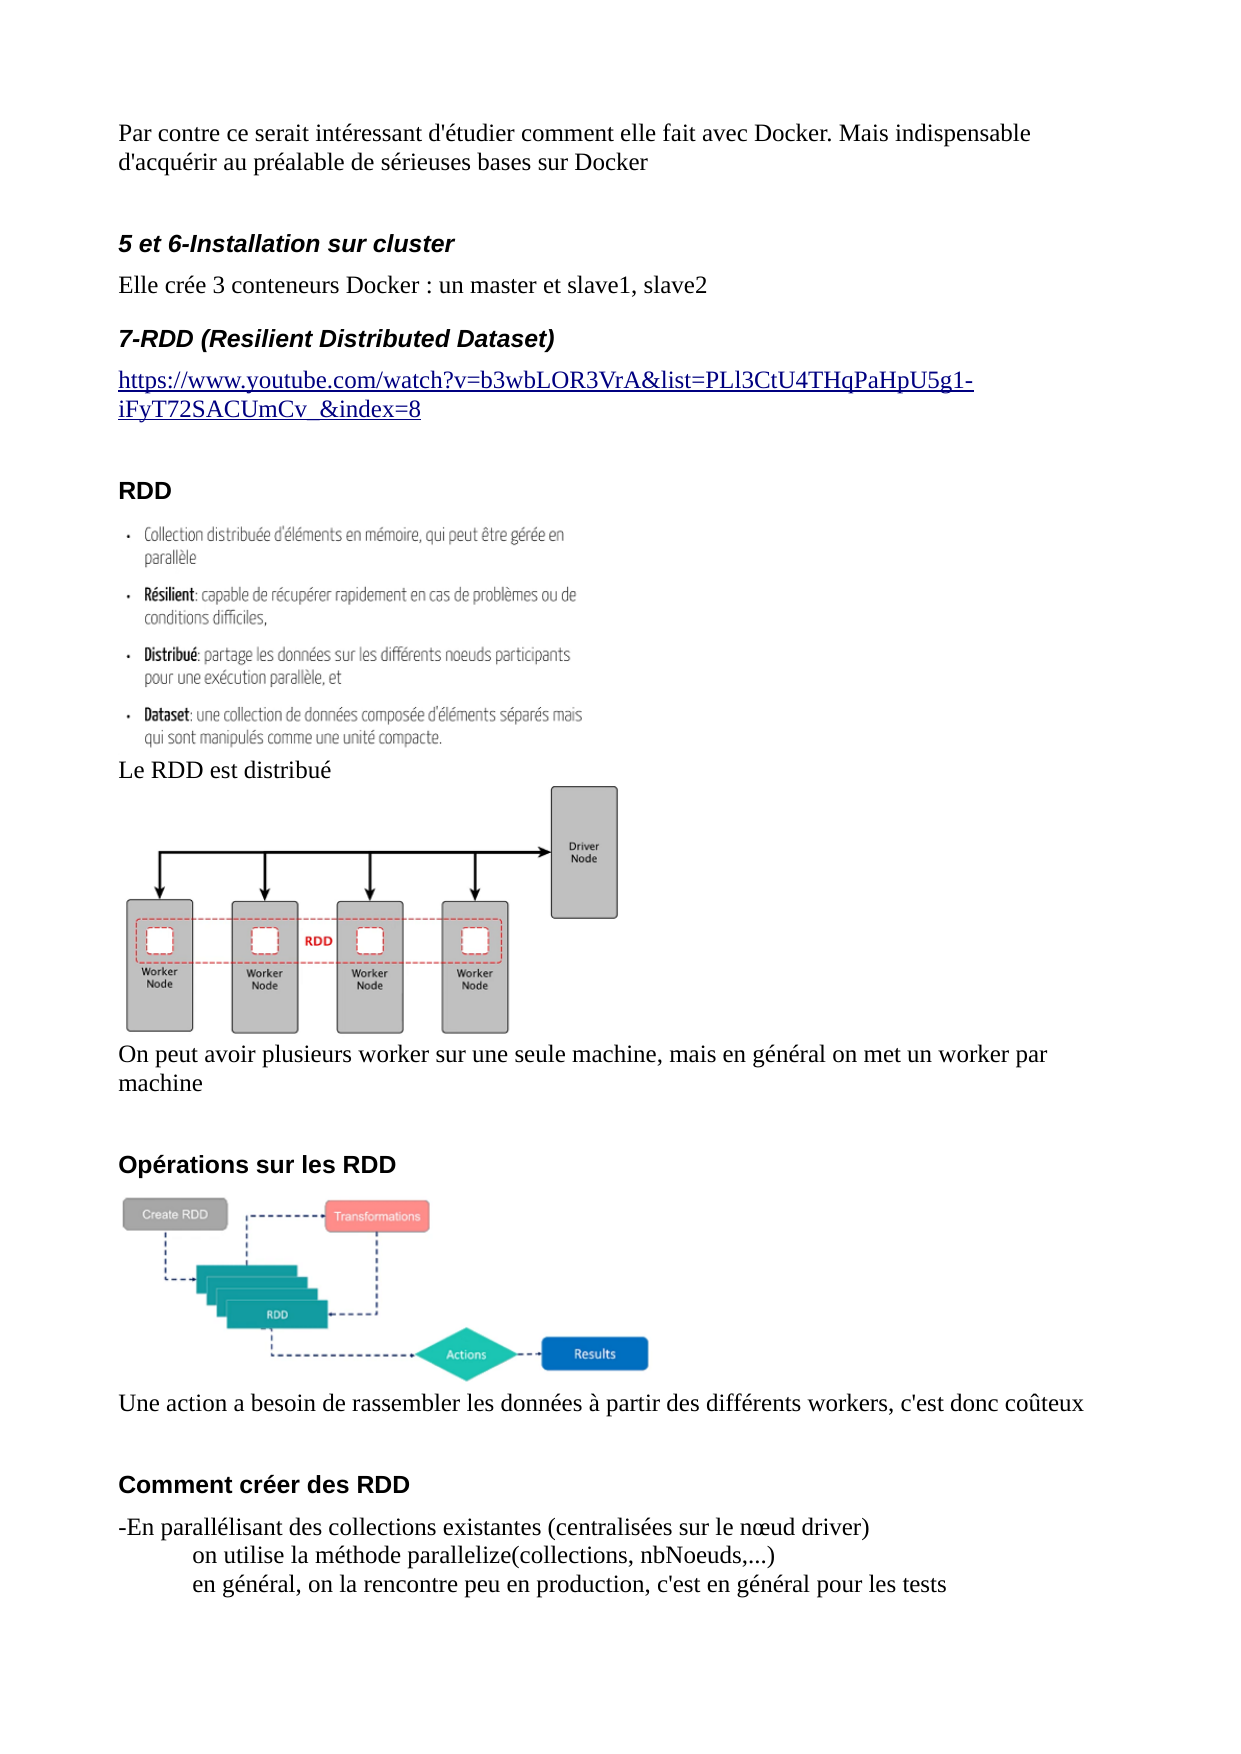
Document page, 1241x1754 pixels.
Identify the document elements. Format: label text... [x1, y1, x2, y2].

text en général, on la rencontre peu en production, c'est en général pour les tests [192, 1569, 1122, 1598]
text Une action a besoin de rassembler les données à partir des différents workers, c'est donc coûteux [118, 1388, 1122, 1417]
subtitle Comment créer des RDD [118, 1471, 1122, 1499]
picture [118, 783, 623, 1039]
text -En parallélisant des collections existantes (centralisées sur le nœud driver) [118, 1512, 1122, 1540]
subtitle RDD [118, 476, 1122, 505]
text On peut avoir plusieurs worker sur une seule machine, mais en général on met un worker par machine [118, 1039, 1122, 1096]
subtitle 5 et 6-Installation sur cluster [118, 229, 1122, 258]
text Le RDD est distribué [118, 755, 1122, 784]
subtitle 7-RDD (Resilient Distributed Dataset) [118, 324, 1122, 353]
text on utilise la méthode parallelize(collections, nbNoeuds,...) [192, 1540, 1122, 1569]
text Par contre ce serait intéressant d'étudier comment elle fait avec Docker. Mais indispensable d'acquérir au préalable de sérieuses bases sur Docker [118, 118, 1122, 176]
subtitle Opérations sur les RDD [118, 1150, 1122, 1179]
text Elle crée 3 conteneurs Docker : un master et slave1, slave2 [118, 270, 1122, 299]
text https://www.youtube.com/watch?v=b3wbLOR3VrA&list=PLl3CtU4THqPaHpU5g1-iFyT72SACUmCv_&index=8 [118, 365, 1122, 423]
picture [118, 1191, 655, 1389]
picture [118, 517, 589, 755]
